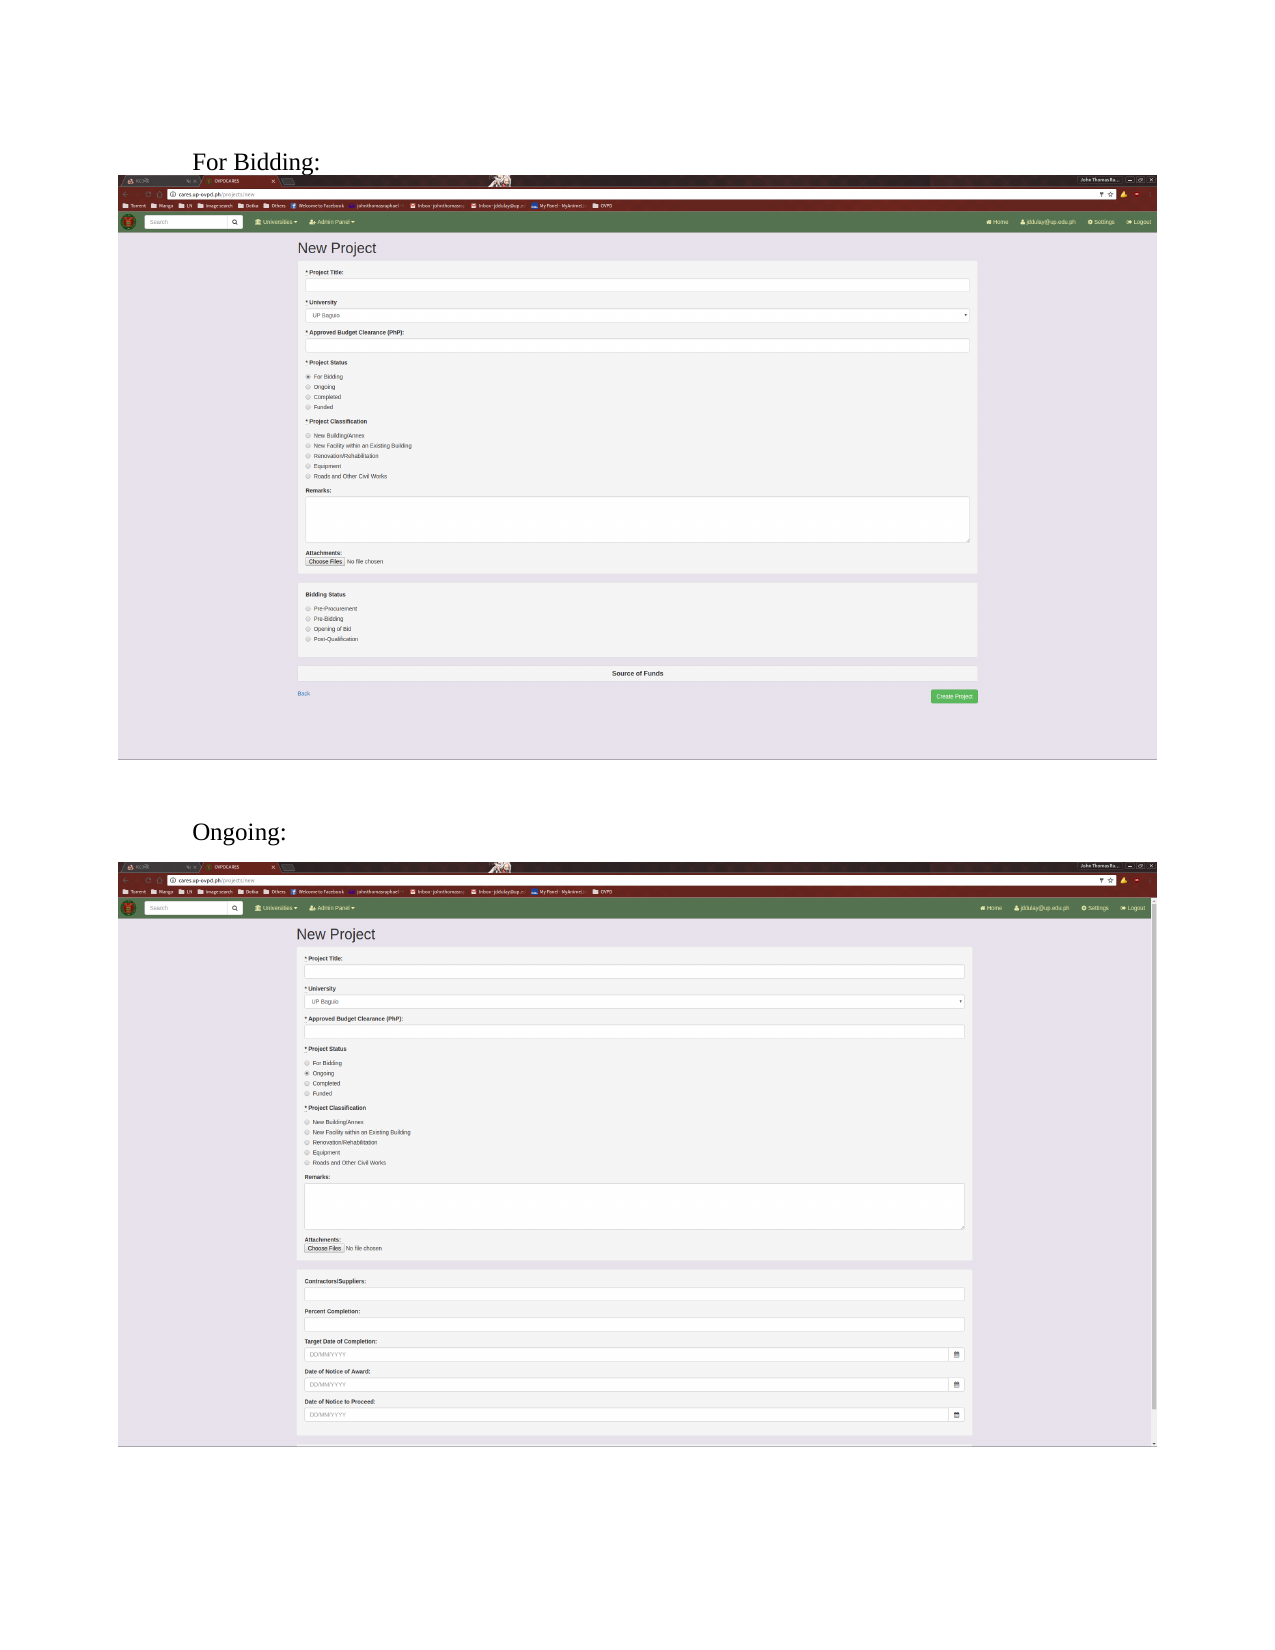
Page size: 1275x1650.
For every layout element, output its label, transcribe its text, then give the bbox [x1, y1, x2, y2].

text Ongoing: [118, 817, 1157, 846]
picture [118, 175, 1157, 760]
text For Bidding: [118, 147, 1157, 175]
picture [118, 862, 1157, 1447]
